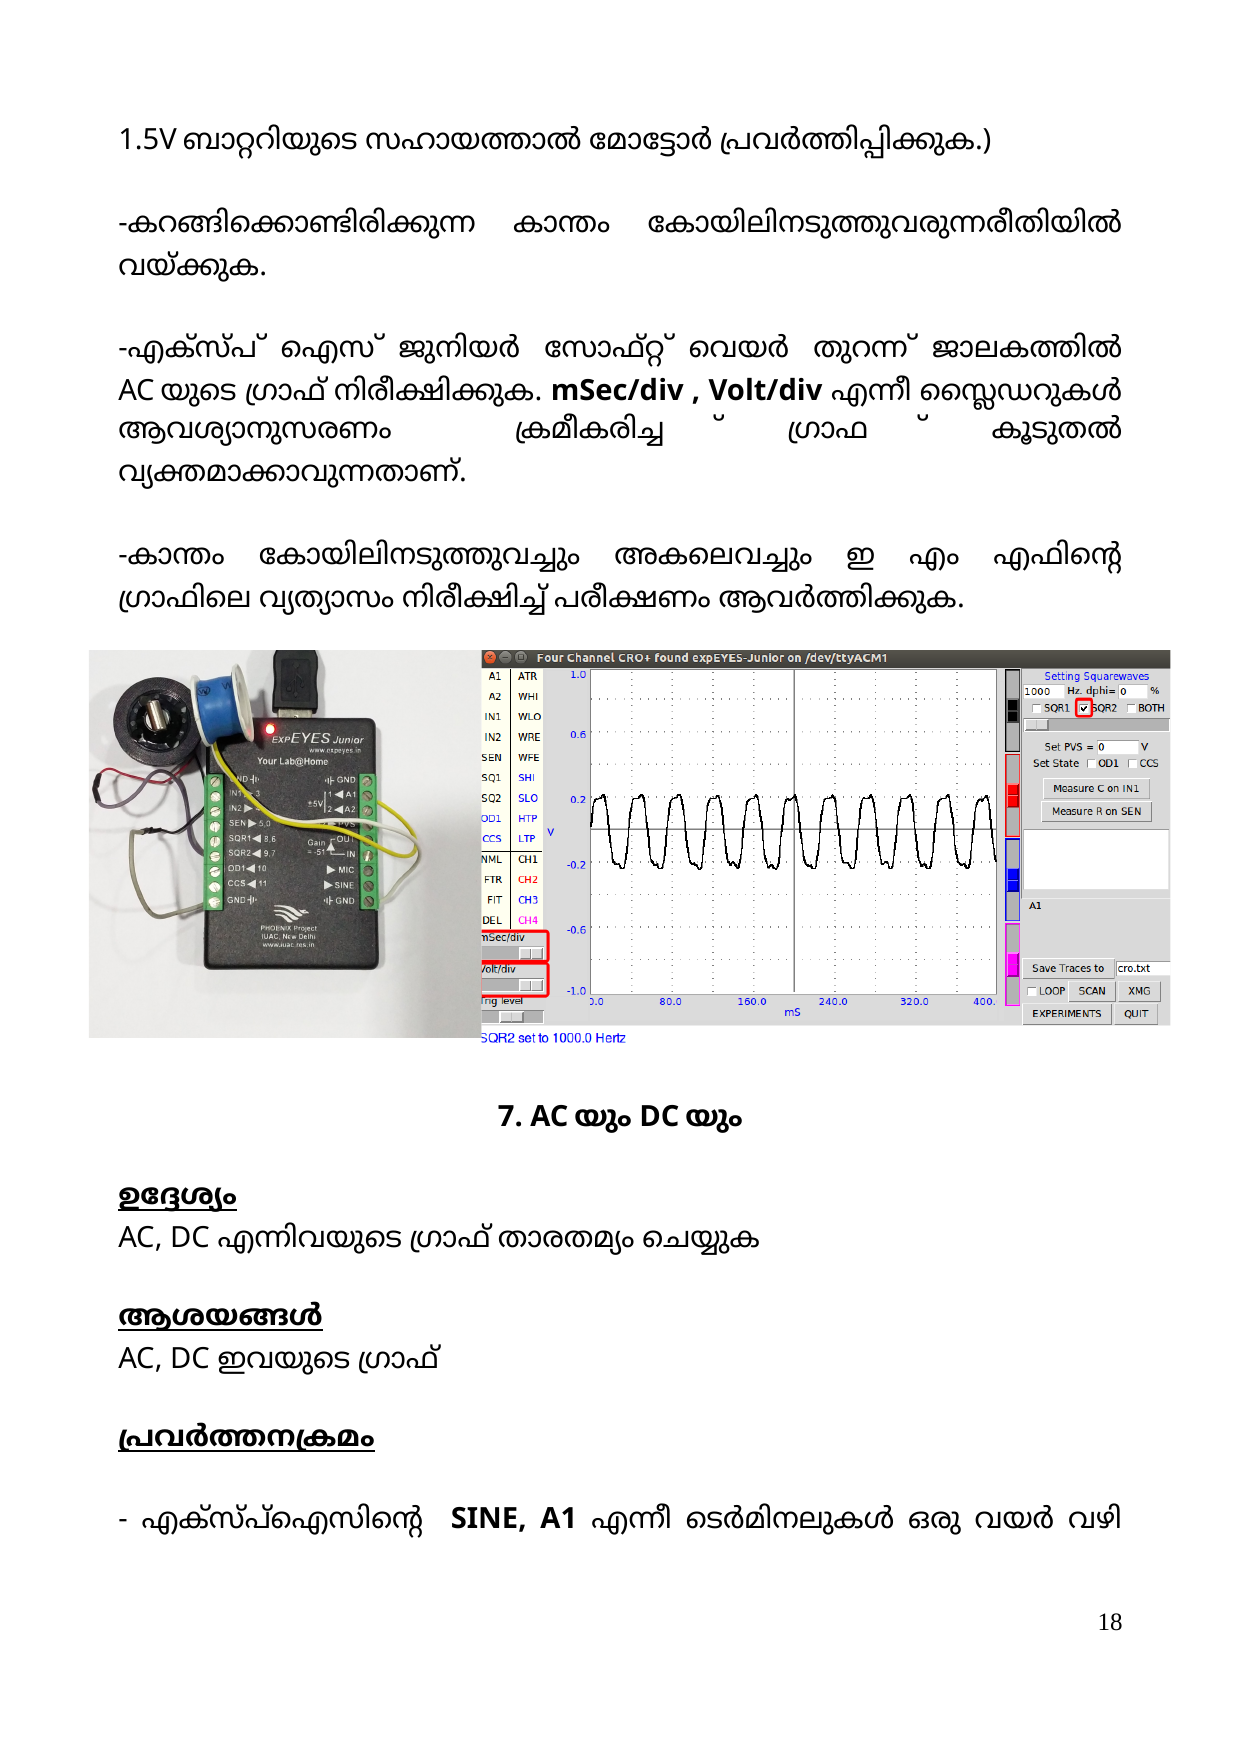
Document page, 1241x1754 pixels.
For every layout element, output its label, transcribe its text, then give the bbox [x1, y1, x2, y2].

text 7. ACയും DCയും [118, 1096, 1122, 1139]
text -കറങ്ങിക്കൊണ്ടിരിക്കുന്ന കാന്തം കോയിലിനടുത്തുവരുന്നരീതിയില്‍ വയ്ക്കുക. [118, 201, 1122, 287]
text ഉദ്ദേശ്യം [118, 1178, 1122, 1216]
text -എക്സ്പ് ഐസ് ജുനിയര്‍ സോഫ്റ്റ് വെയര്‍ തുറന്ന് ജാലകത്തില്‍ ACയുടെ ഗ്രാഫ് നിരീക്ഷിക്കുക. mSec/div , Volt/div എന്നീ സ്ലൈഡറുകള്‍ ആവശ്യാനുസരണം ക്രമീകരിച്ച് ഗ്രാഫ് കൂടുതല്‍ വ്യക്തമാക്കാവുന്നതാണ്. [118, 327, 1122, 494]
text ആശയങ്ങള്‍ [118, 1299, 1122, 1337]
text പ്രവര്‍ത്തനക്രമം [118, 1420, 1122, 1458]
text AC, DC ഇവയുടെ ഗ്രാഫ് [118, 1337, 1122, 1380]
text - എക്സ്പ്ഐസിന്റെ SINE, A1 എന്നീ ടെര്‍മിനലുകള്‍ ഒരു വയര്‍ വഴി [118, 1497, 1122, 1541]
picture [233, 792, 334, 991]
text -കാന്തം കോയിലിനടുത്തുവച്ചും അകലെവച്ചും ഇ എം എഫിന്റെ ഗ്രാഫിലെ വ്യത്യാസം നിരീക്ഷിച്ച് പരീക്ഷണം ആവര്‍ത്തിക്കുക. [118, 533, 1122, 619]
picture [481, 650, 1171, 1047]
text 1.5Vബാറ്ററിയുടെ സഹായത്താല്‍ മോട്ടോര്‍ പ്രവര്‍ത്തിപ്പിക്കുക.) [118, 118, 1122, 161]
text AC, DC എന്നിവയുടെ ഗ്രാഫ് താരതമ്യം ചെയ്യുക [118, 1216, 1122, 1259]
